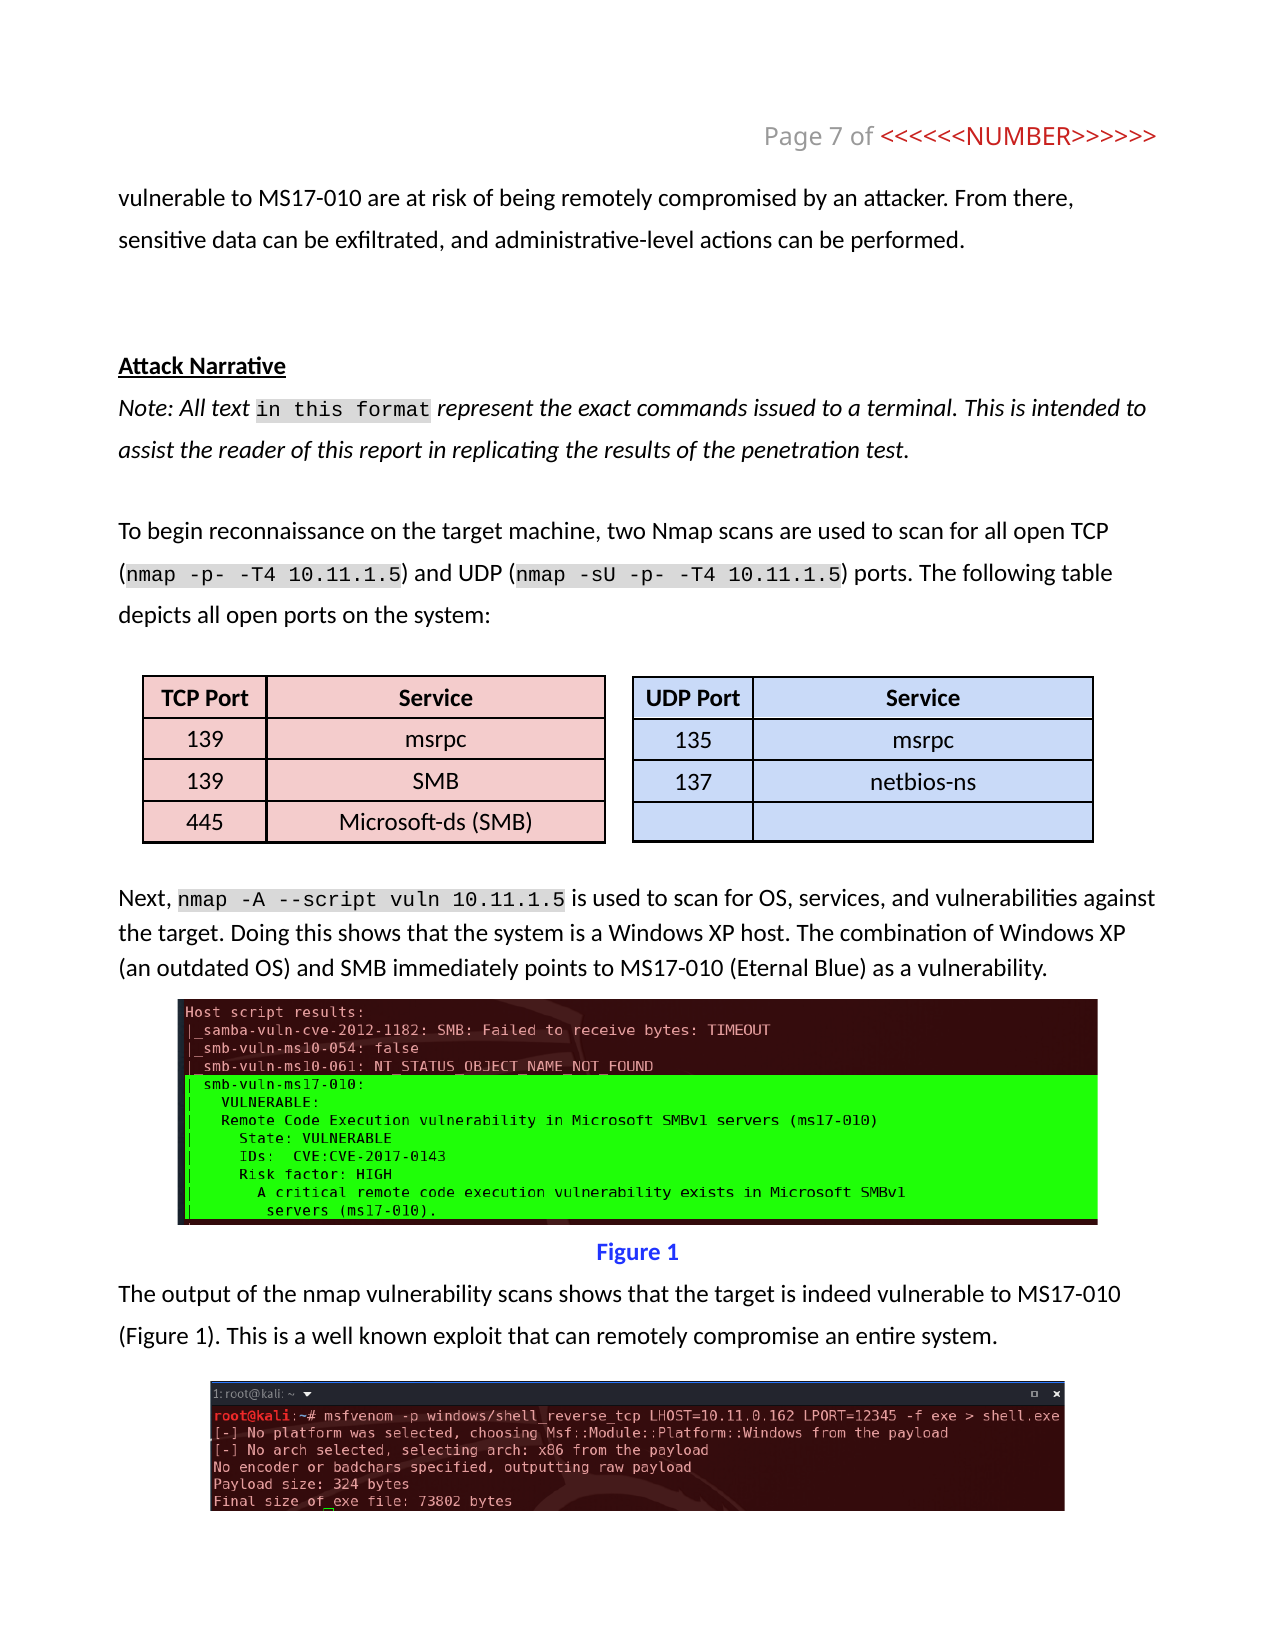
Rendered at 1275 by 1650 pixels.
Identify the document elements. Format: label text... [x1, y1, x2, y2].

picture [210, 1381, 439, 1432]
text The output of the nmap vulnerability scans shows that the target is indeed vulnerable to MS17-010 (Figure 1). This is a well known exploit that can remotely compromise an entire system. [118, 1278, 1157, 1351]
table_cell 137 [634, 761, 752, 801]
table_cell [634, 803, 752, 840]
text Next, nmap -A --script vuln 10.11.1.5 is used to scan for OS, services, and vulnerabilities against the target. Doing this shows that the system is a Windows XP host. The combination of Windows XP (an outdated OS) and SMB immediately points to MS17-010 (Eternal Blue) as a vulnerability. [118, 848, 1157, 982]
picture [177, 999, 400, 1102]
text Note: All text in this format represent the exact commands issued to a terminal. This is intended to assist the reader of this report in replicating the results of the penetration test. [118, 392, 1157, 504]
table_cell msrpc [268, 719, 604, 758]
table_cell [754, 803, 1092, 840]
table_cell Microsoft-ds (SMB) [268, 802, 604, 841]
table_header [119, 644, 629, 846]
table_cell 135 [634, 720, 752, 759]
table_cell netbios-ns [754, 761, 1092, 801]
table_header Service [268, 677, 604, 717]
table_cell 445 [144, 802, 265, 841]
text Figure 1 [118, 1001, 1157, 1267]
text vulnerable to MS17-010 are at risk of being remotely compromised by an attacker. From there, sensitive data can be exfiltrated, and administrative-level actions can be performed. [118, 182, 1157, 254]
table_header UDP Port [634, 678, 752, 717]
table_header [631, 644, 1116, 846]
table_header TCP Port [144, 677, 265, 717]
table_cell msrpc [754, 720, 1092, 759]
text To begin reconnaissance on the target machine, two Nmap scans are used to scan for all open TCP (nmap -p- -T4 10.11.1.5) and UDP (nmap -sU -p- -T4 10.11.1.5) ports. The following table depicts all open ports on the system: [118, 515, 1157, 630]
text Attack Narrative [118, 350, 1157, 381]
table_header Service [754, 678, 1092, 717]
table_cell 139 [144, 760, 265, 800]
table_cell 139 [144, 719, 265, 758]
table_cell SMB [268, 760, 604, 800]
